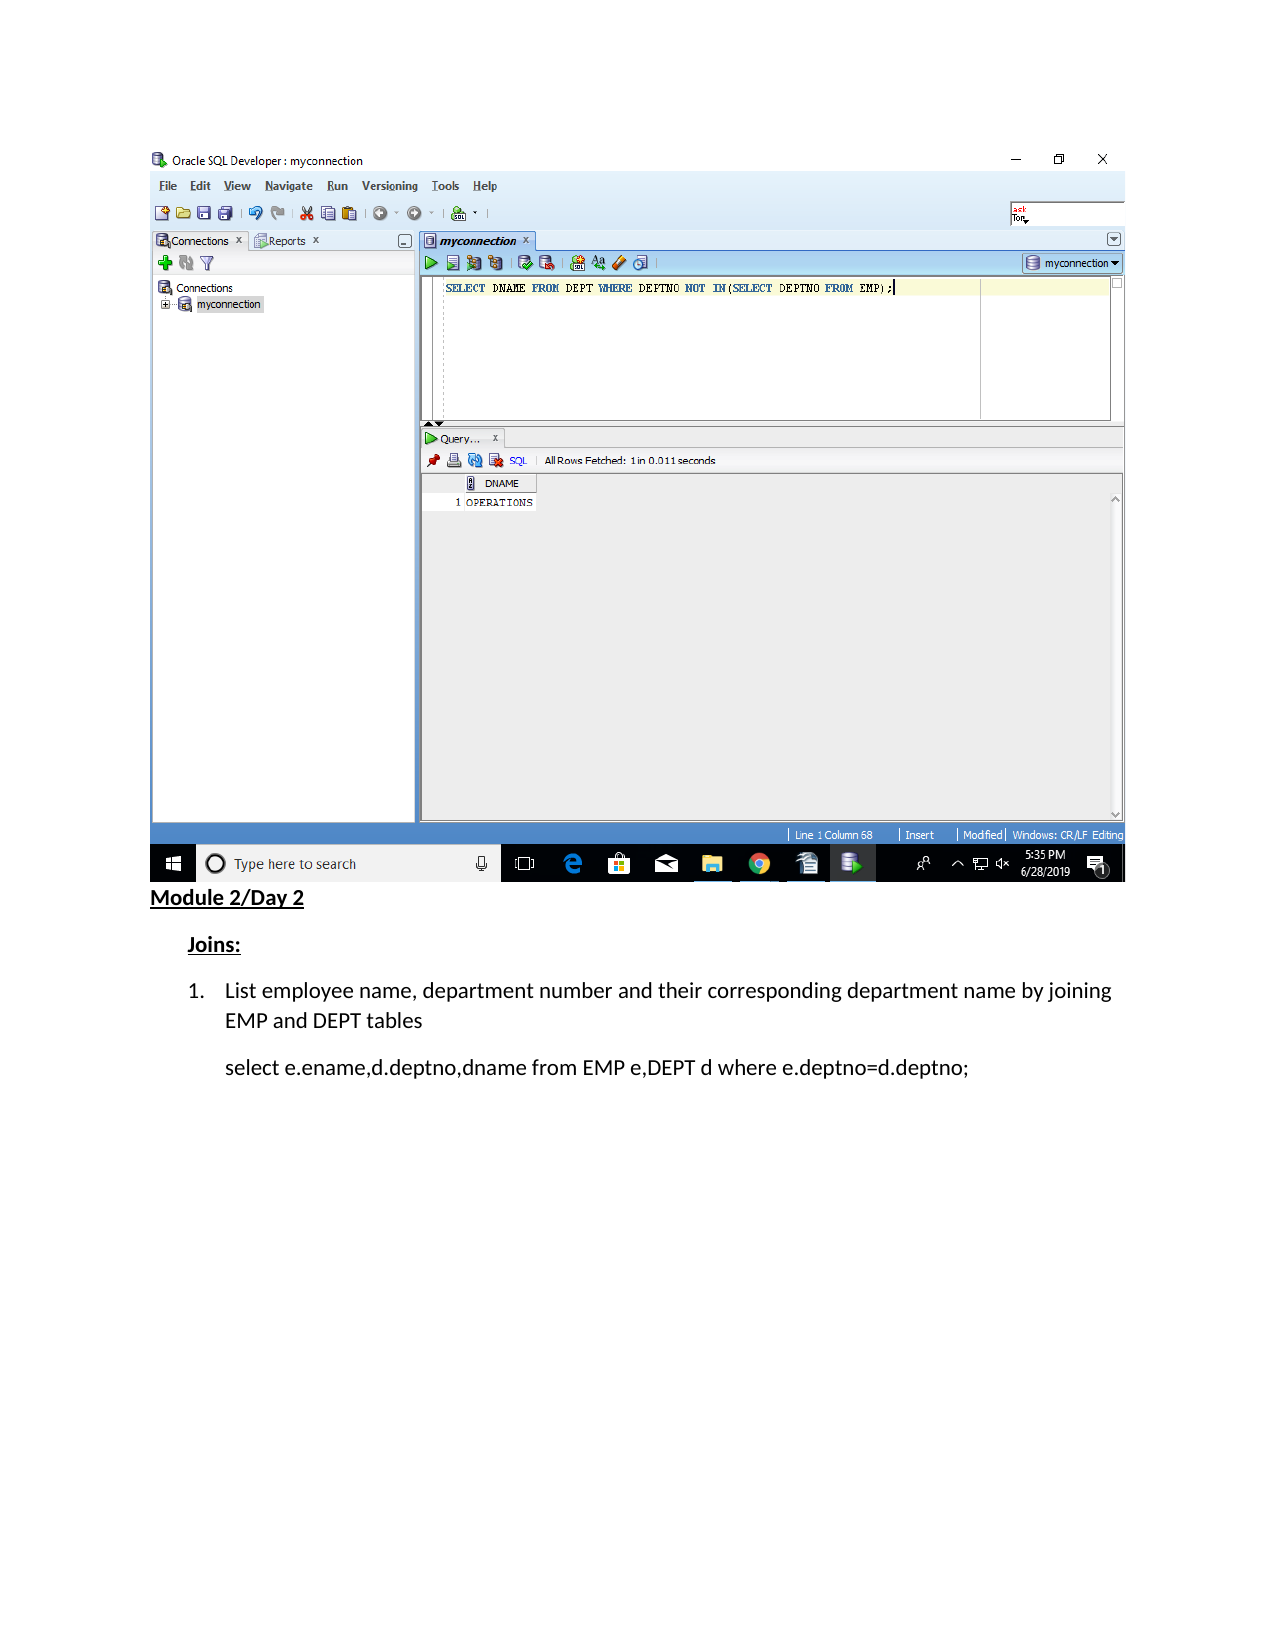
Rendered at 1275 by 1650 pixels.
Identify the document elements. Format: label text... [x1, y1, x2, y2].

list select e.ename,d.deptno,dname from EMP e,DEPT d where e.deptno=d.deptno; [187, 1053, 1125, 1081]
text Module 2/Day 2 [150, 882, 1125, 911]
picture [150, 150, 1125, 882]
list List employee name, department number and their corresponding department name by joining EMP and DEPT tables [187, 976, 1125, 1034]
text Joins: [187, 930, 1125, 958]
